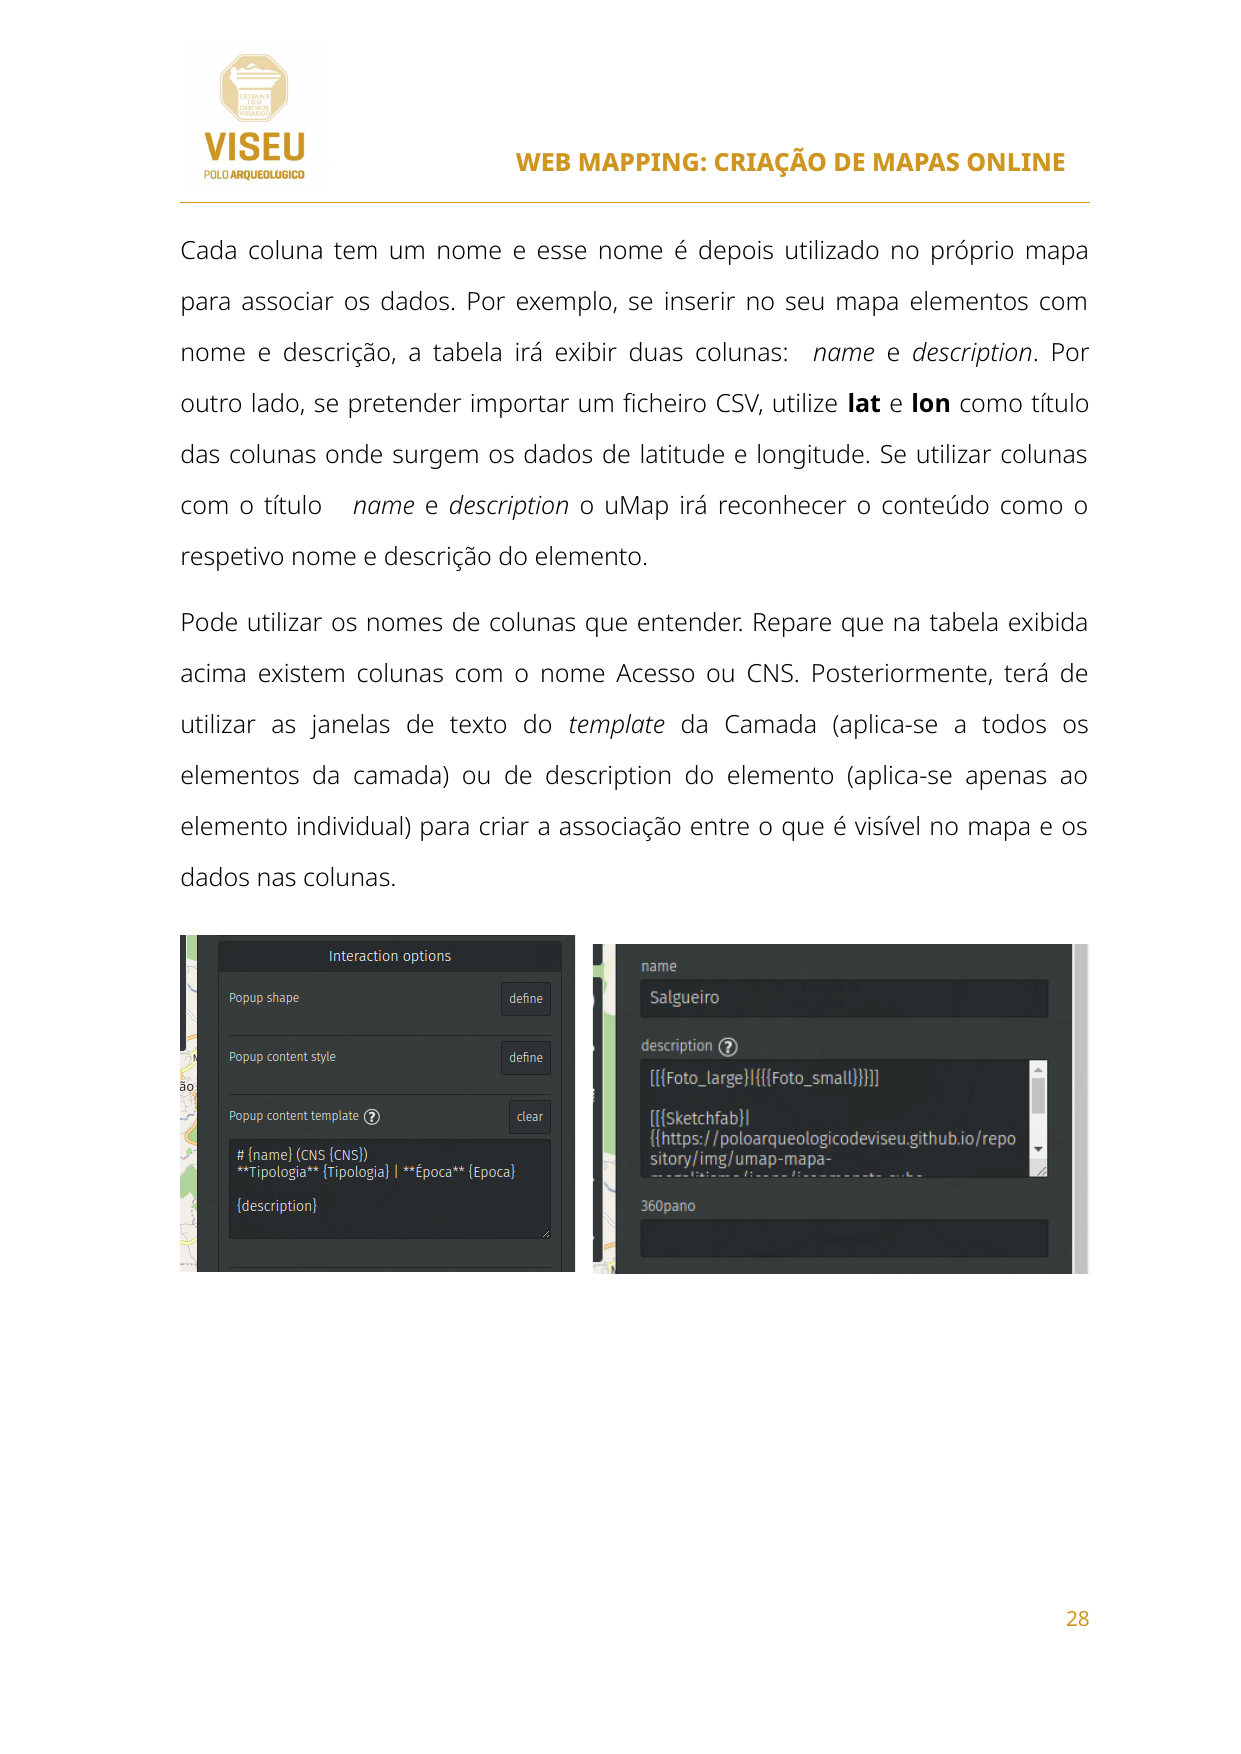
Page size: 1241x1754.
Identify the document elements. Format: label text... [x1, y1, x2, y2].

text Pode utilizar os nomes de colunas que entender. Repare que na tabela exibida acima existem colunas com o nome Acesso ou CNS. Posteriormente, terá de utilizar as janelas de texto do template da Camada (aplica-se a todos os elementos da camada) ou de description do elemento (aplica-se apenas ao elemento individual) para criar a associação entre o que é visível no mapa e os dados nas colunas. [180, 604, 1090, 893]
picture [592, 944, 1090, 1274]
text Cada coluna tem um nome e esse nome é depois utilizado no próprio mapa para associar os dados. Por exemplo, se inserir no seu mapa elementos com nome e descrição, a tabela irá exibir duas colunas: name e description. Por outro lado, se pretender importar um ficheiro CSV, utilize lat e lon como título das colunas onde surgem os dados de latitude e longitude. Se utilizar colunas com o título name e description o uMap irá reconhecer o conteúdo como o respetivo nome e descrição do elemento. [180, 232, 1090, 573]
picture [180, 935, 576, 1272]
